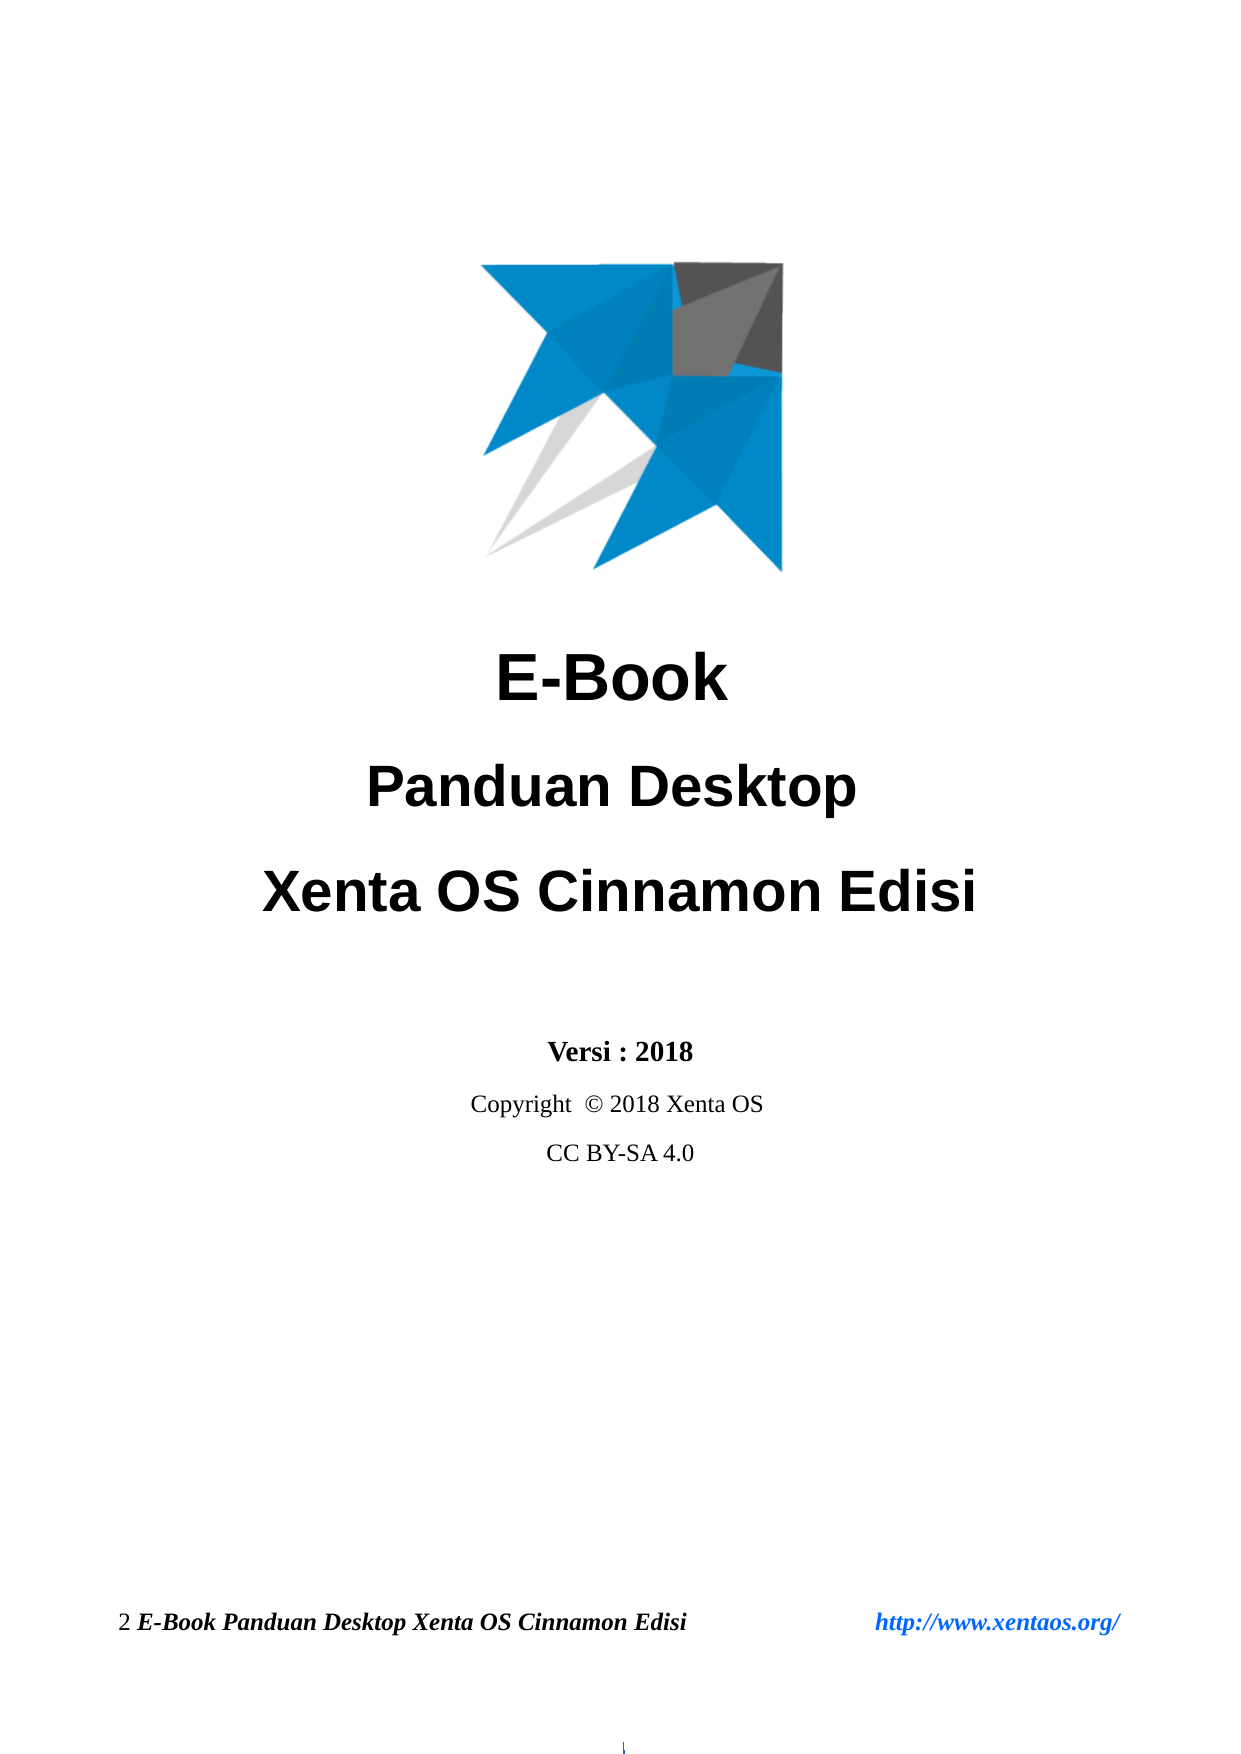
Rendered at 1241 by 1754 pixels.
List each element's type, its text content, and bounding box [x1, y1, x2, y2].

text Copyright © 2018 Xenta OS [118, 1089, 1122, 1118]
text CC BY-SA 4.0 [118, 1138, 1122, 1167]
title Panduan Desktop [118, 752, 1122, 819]
picture [444, 237, 810, 603]
title Xenta OS Cinnamon Edisi [118, 856, 1122, 923]
text Versi : 2018 [118, 1034, 1122, 1068]
title E-Book [118, 638, 1122, 714]
